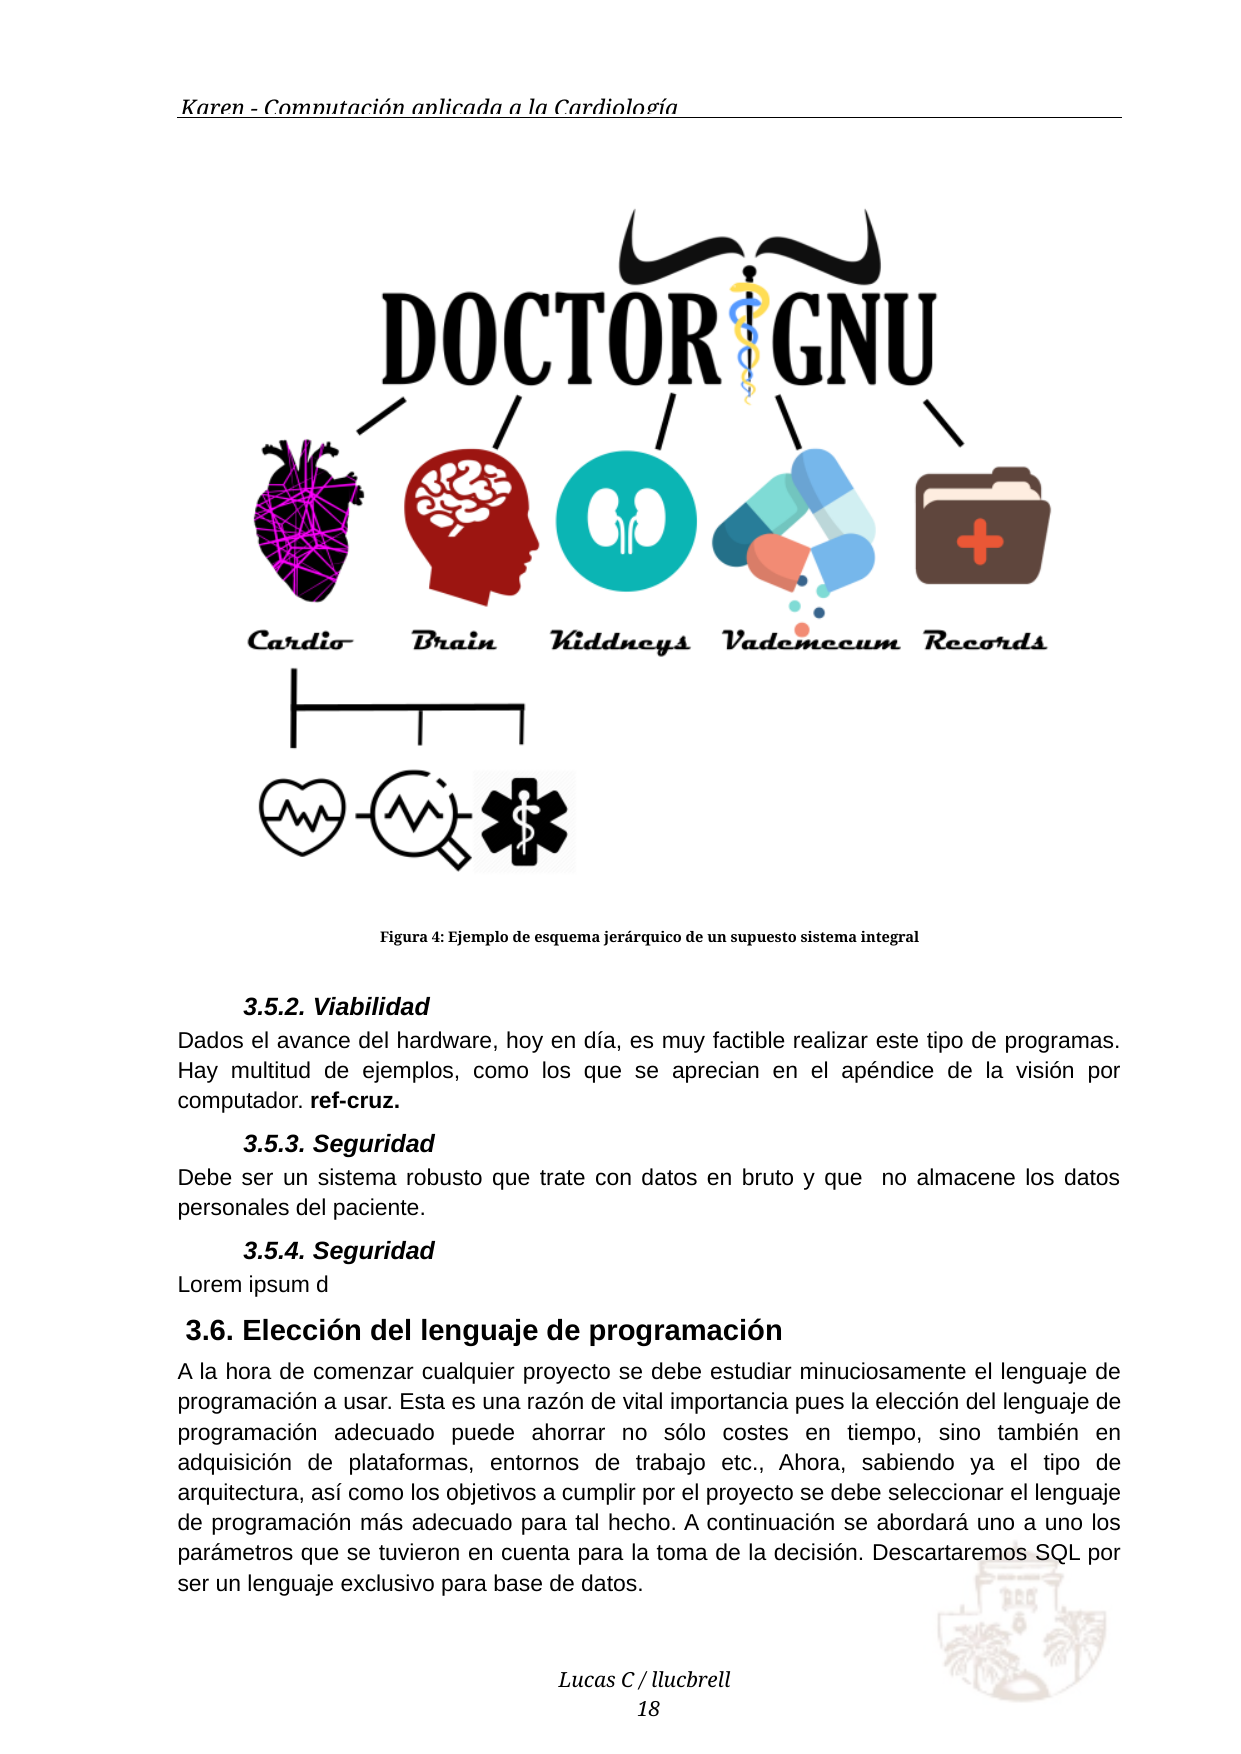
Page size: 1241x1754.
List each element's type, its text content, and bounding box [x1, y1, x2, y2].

list Viabilidad [177, 992, 1122, 1021]
text Dados el avance del hardware, hoy en día, es muy factible realizar este tipo de programas. Hay multitud de ejemplos, como los que se aprecian en el apéndice de la visión por computador. ref-cruz. [177, 1027, 1122, 1113]
picture [184, 189, 1115, 922]
list Seguridad [177, 1129, 1122, 1158]
text Figura 4: Ejemplo de esquema jerárquico de un supuesto sistema integral [184, 922, 1115, 946]
list Seguridad [177, 1236, 1122, 1265]
text A la hora de comenzar cualquier proyecto se debe estudiar minuciosamente el lenguaje de programación a usar. Esta es una razón de vital importancia pues la elección del lenguaje de programación adecuado puede ahorrar no sólo costes en tiempo, sino también en adquisición de plataformas, entornos de trabajo etc., Ahora, sabiendo ya el tipo de arquitectura, así como los objetivos a cumplir por el proyecto se debe seleccionar el lenguaje de programación más adecuado para tal hecho. A continuación se abordará uno a uno los parámetros que se tuvieron en cuenta para la toma de la decisión. Descartaremos SQL por ser un lenguaje exclusivo para base de datos. [177, 1358, 1122, 1596]
text Lorem ipsum d [177, 1271, 1122, 1297]
text Debe ser un sistema robusto que trate con datos en bruto y que no almacene los datos personales del paciente. [177, 1164, 1122, 1220]
list Elección del lenguaje de programación [177, 1313, 1122, 1346]
